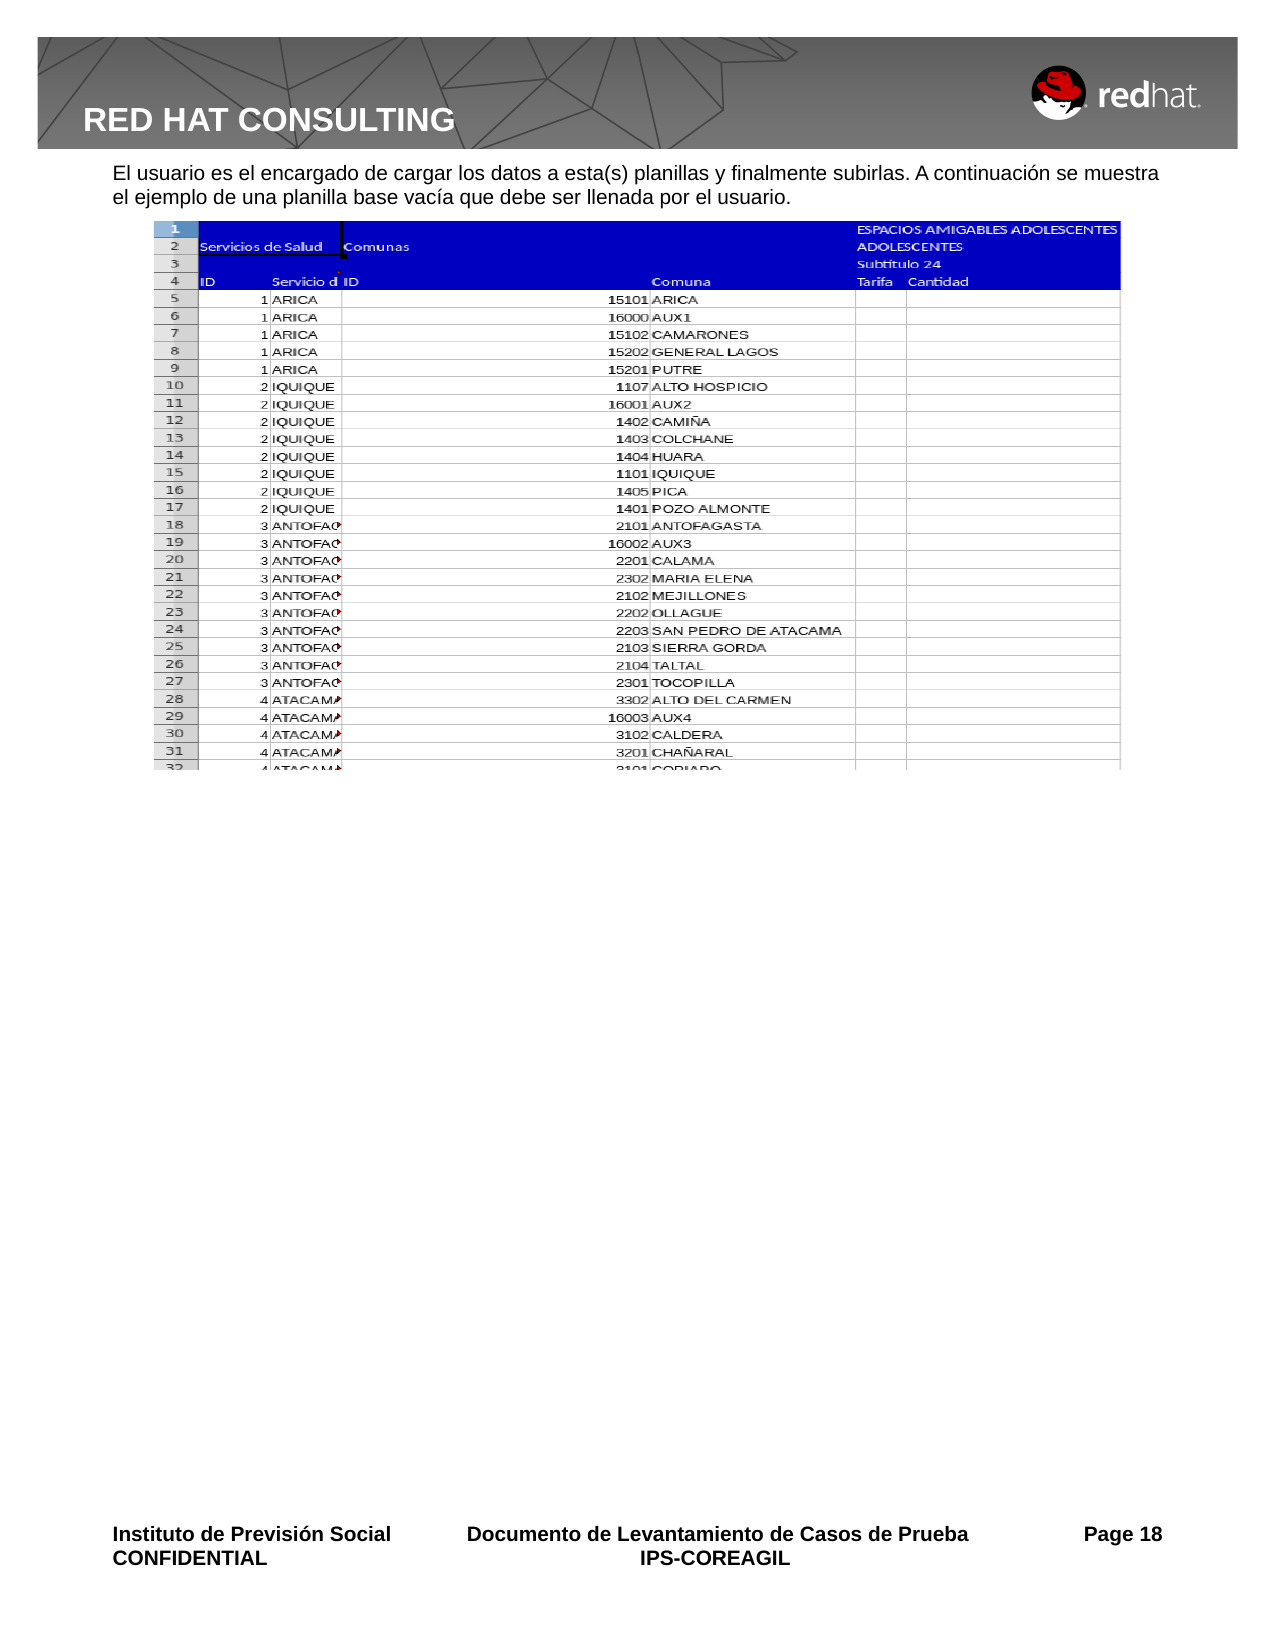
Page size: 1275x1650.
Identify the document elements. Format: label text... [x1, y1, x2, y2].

picture [153, 221, 1122, 770]
text El usuario es el encargado de cargar los datos a esta(s) planillas y finalmente subirlas. A continuación se muestra el ejemplo de una planilla base vacía que debe ser llenada por el usuario. [112, 161, 1162, 209]
picture [37, 37, 1238, 149]
